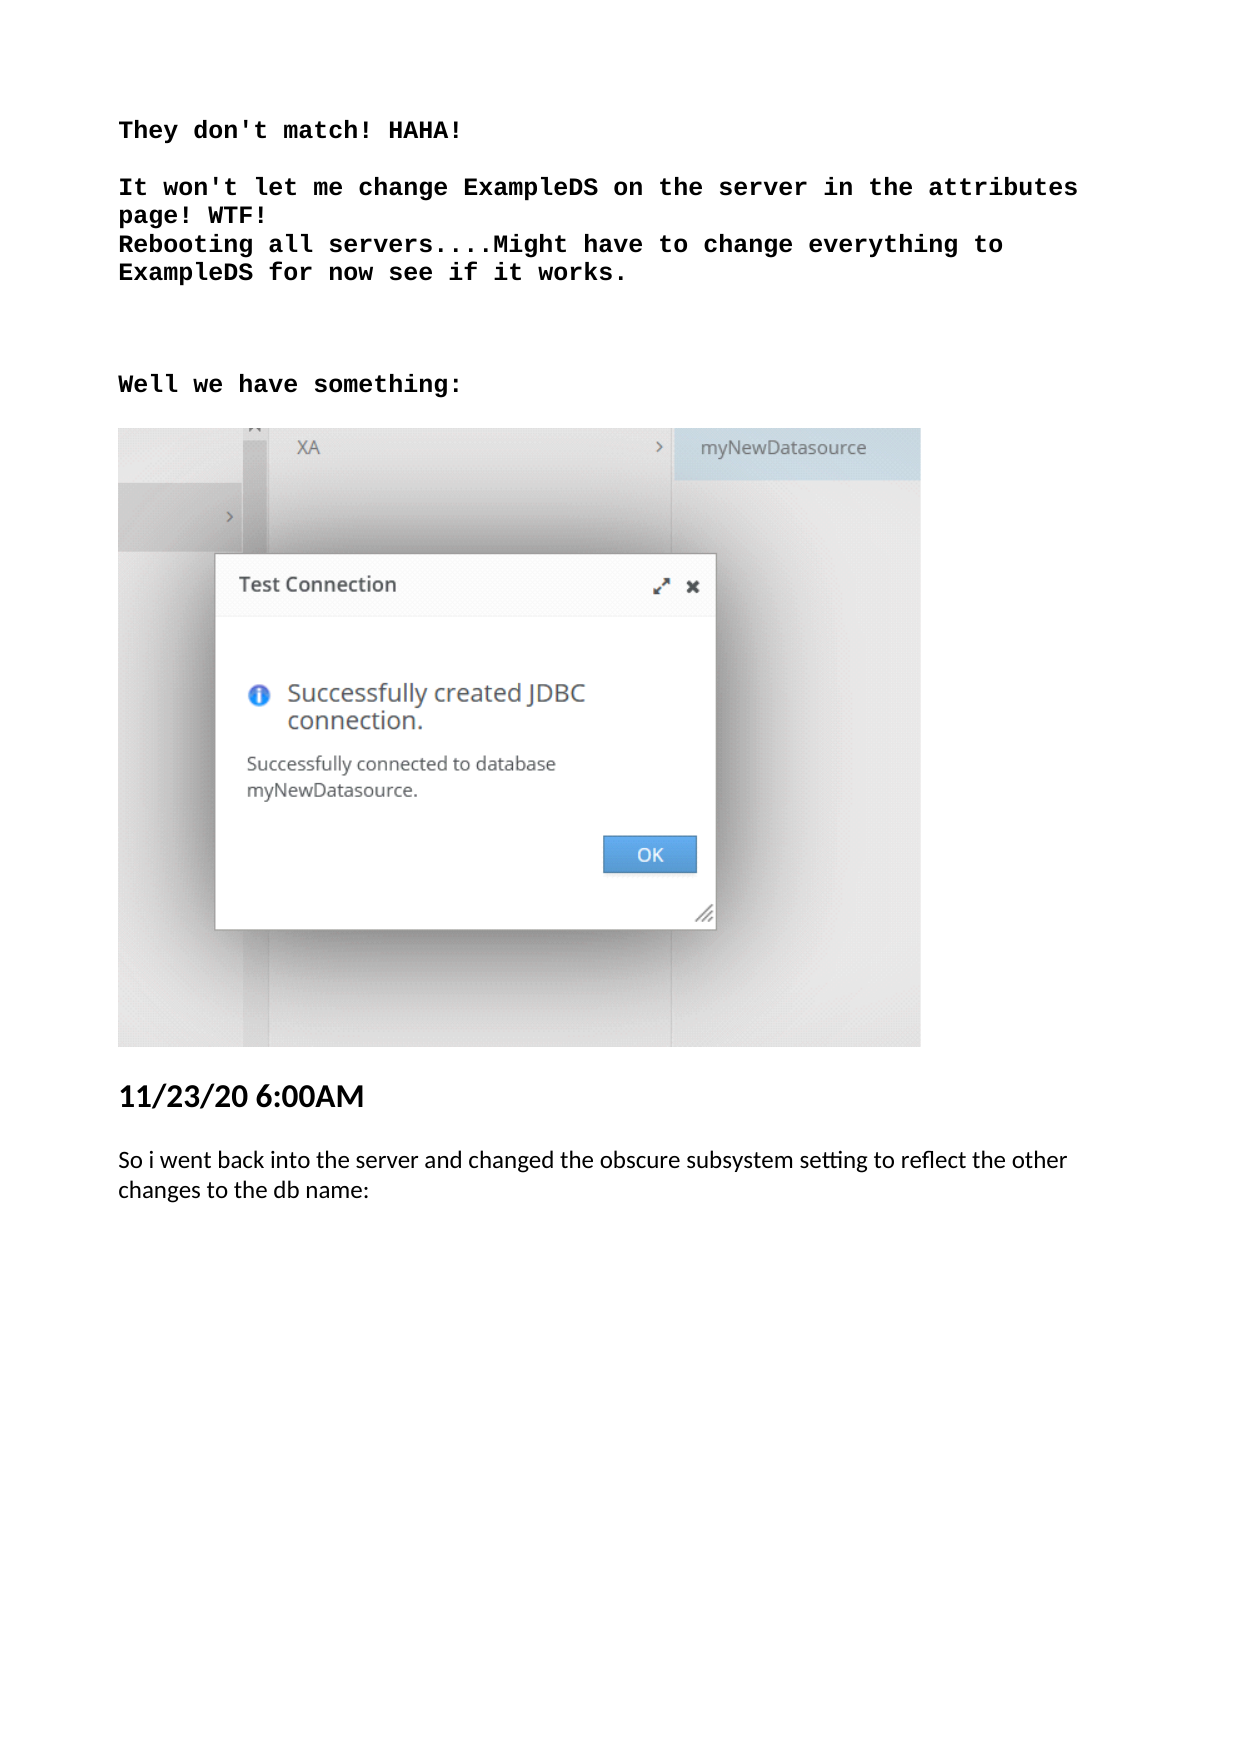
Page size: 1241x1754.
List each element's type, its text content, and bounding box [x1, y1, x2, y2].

text Rebooting all servers....Might have to change everything to ExampleDS for now see if it works. [118, 231, 1122, 288]
text So i went back into the server and changed the obscure subsystem setting to reflect the other changes to the db name: [118, 1144, 1122, 1205]
text 11/23/20 6:00AM [118, 1075, 1122, 1116]
text It won't let me change ExampleDS on the server in the attributes page! WTF! [118, 174, 1122, 231]
text Well we have something: [118, 372, 1122, 400]
text They don't match! HAHA! [118, 118, 1122, 146]
